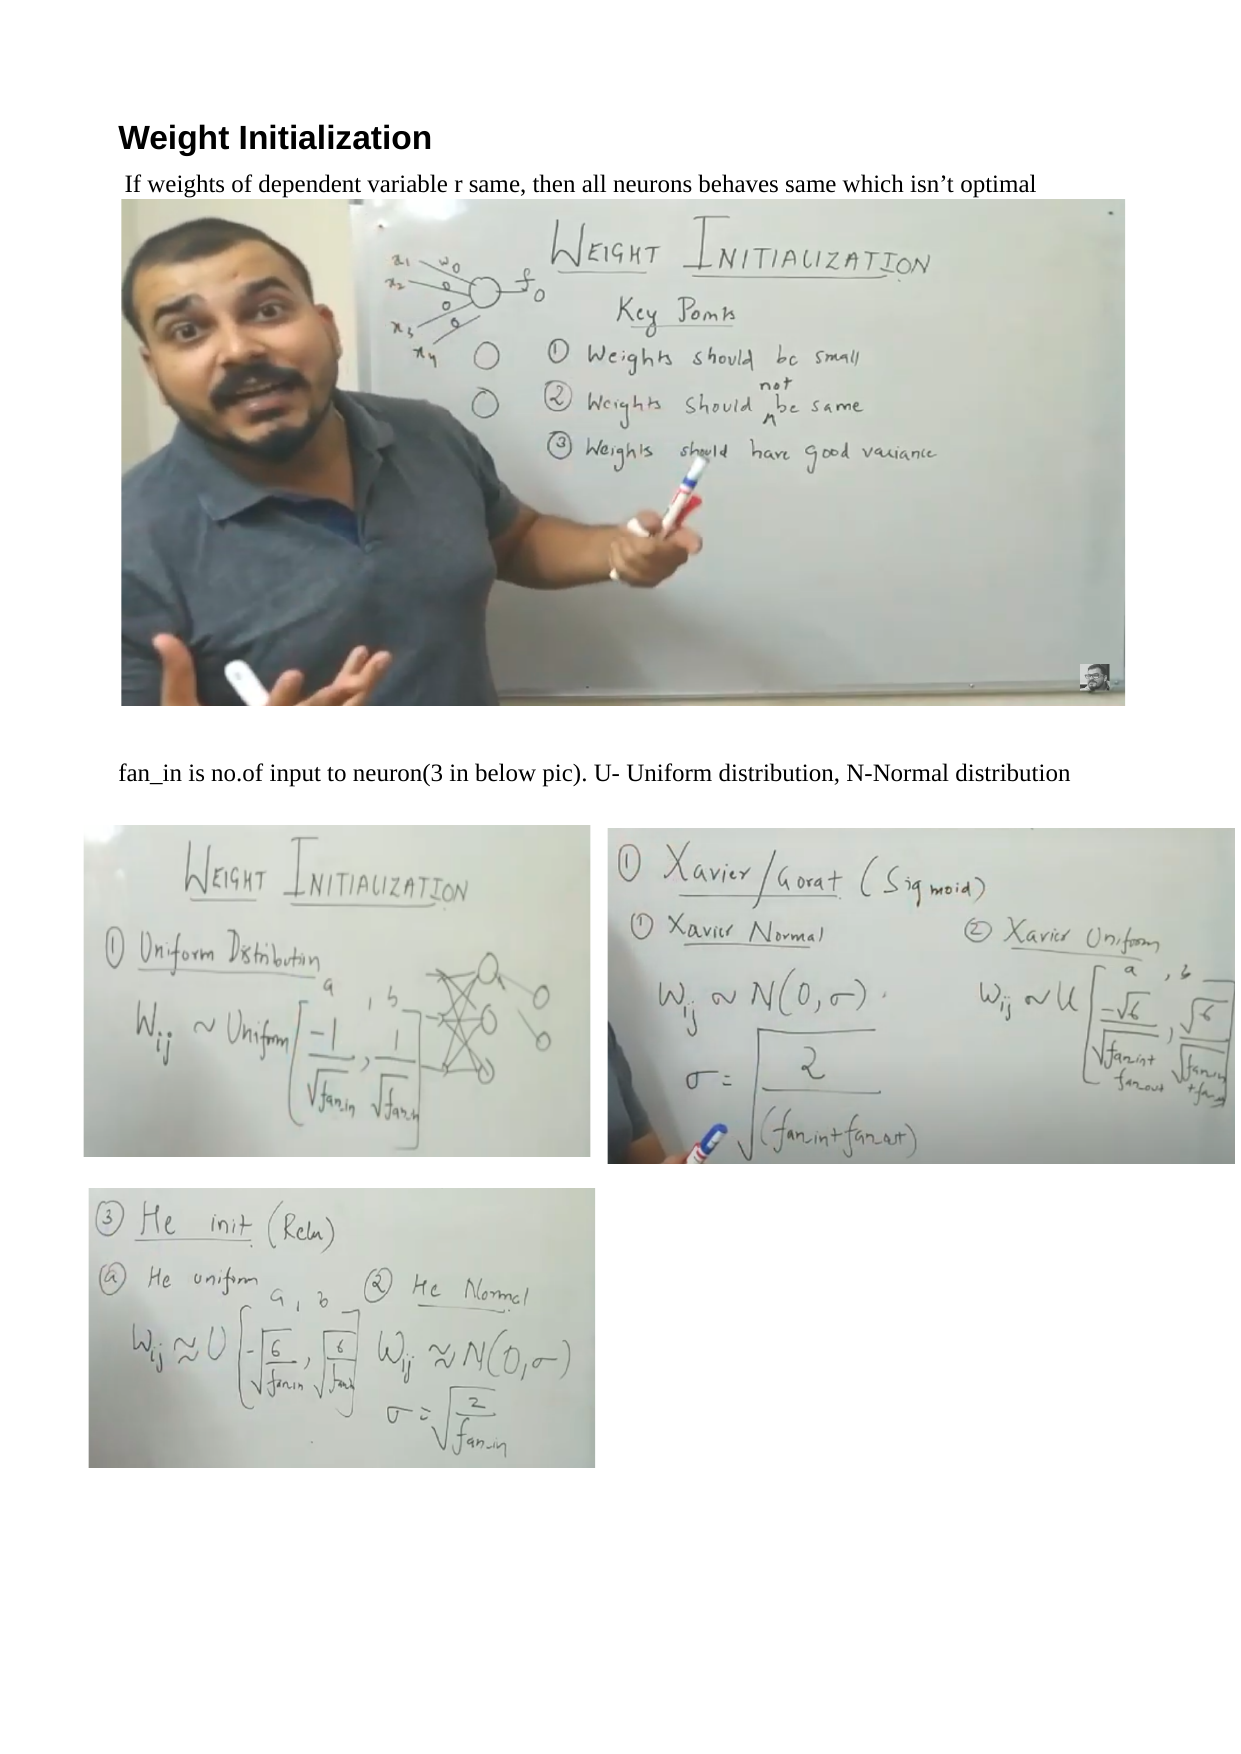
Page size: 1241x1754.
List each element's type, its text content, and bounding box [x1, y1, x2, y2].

picture [83, 825, 591, 1157]
picture [88, 1188, 596, 1468]
text fan_in is no.of input to neuron(3 in below pic). U- Uniform distribution, N-Normal distribution [118, 758, 1122, 787]
subtitle Weight Initialization [118, 118, 1122, 157]
picture [121, 199, 1126, 706]
text If weights of dependent variable r same, then all neurons behaves same which isn’t optimal [118, 169, 1122, 198]
picture [607, 828, 1235, 1164]
